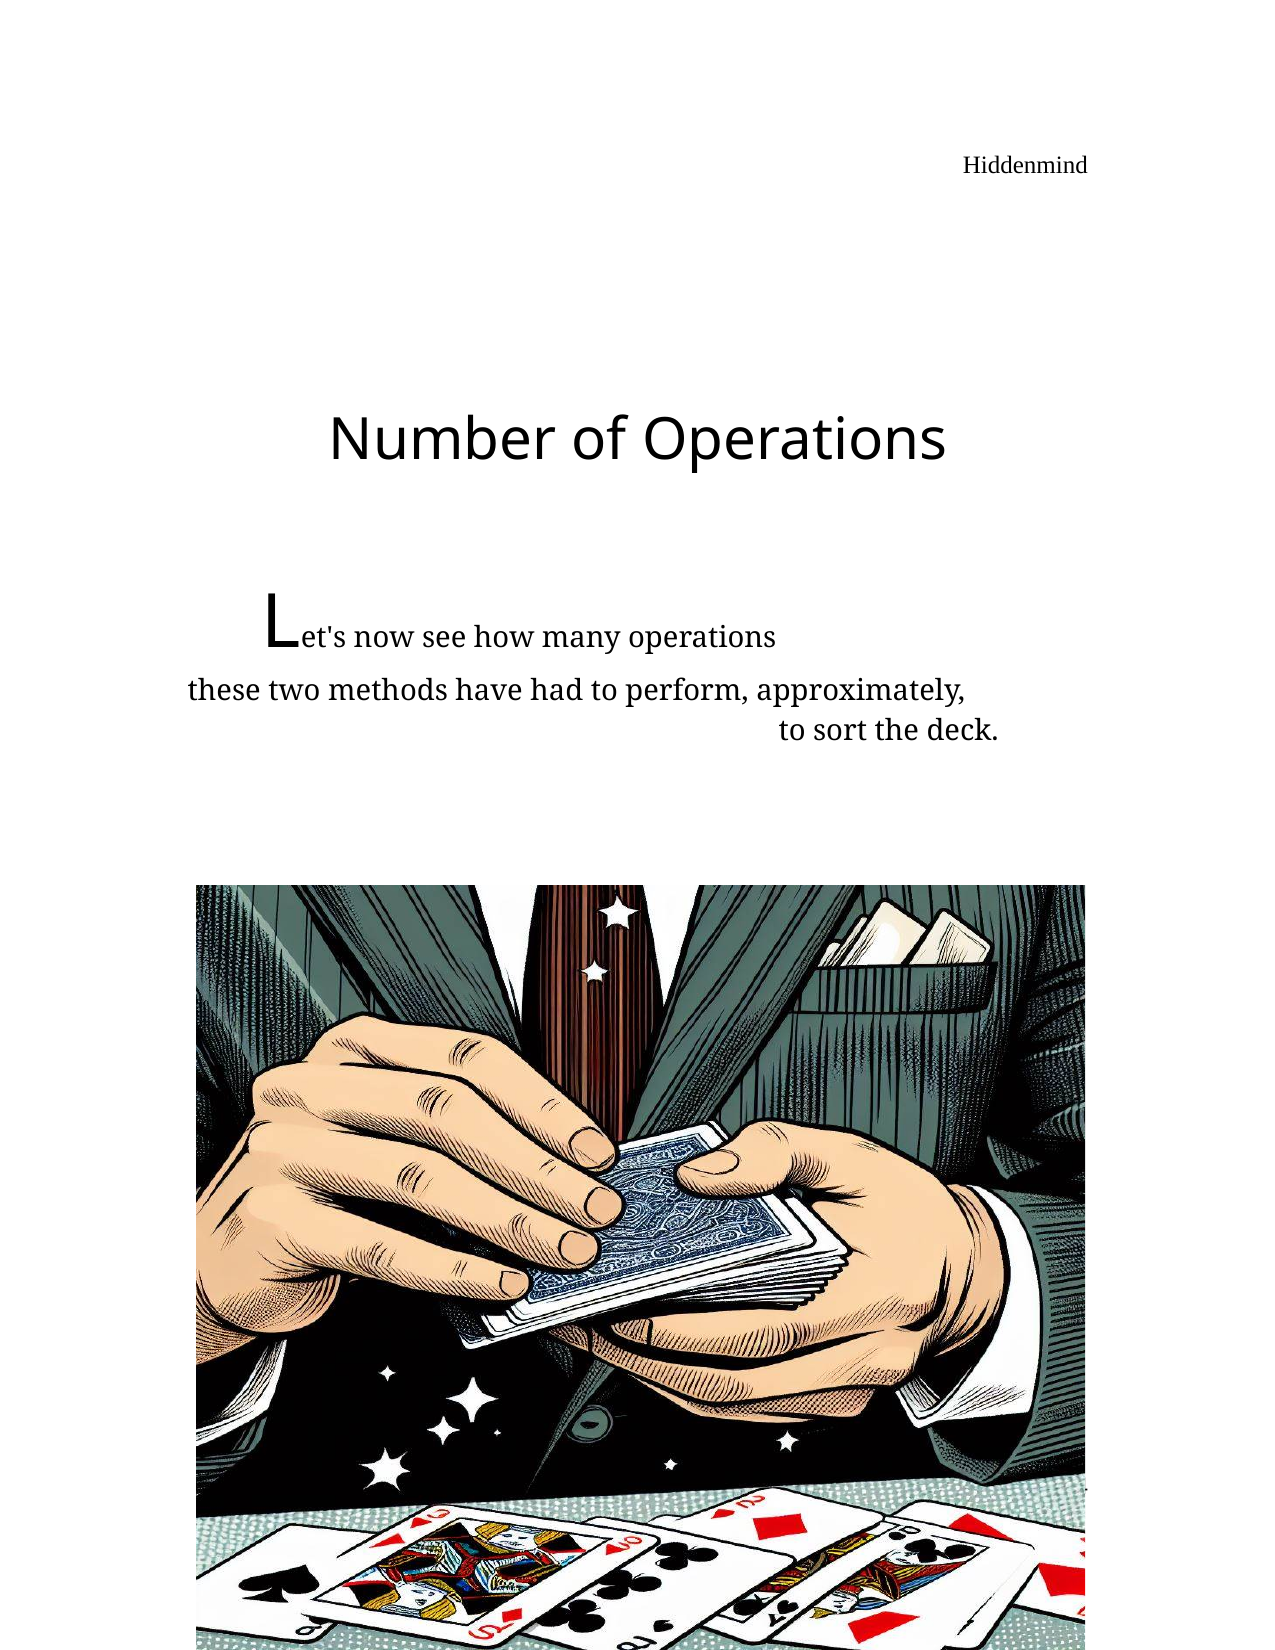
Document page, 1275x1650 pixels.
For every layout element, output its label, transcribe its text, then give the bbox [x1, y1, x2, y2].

text Let's now see how many operations [187, 567, 1087, 669]
picture [196, 885, 1086, 1650]
text to sort the deck. [187, 709, 1087, 749]
text these two methods have had to perform, approximately, [187, 669, 1087, 709]
